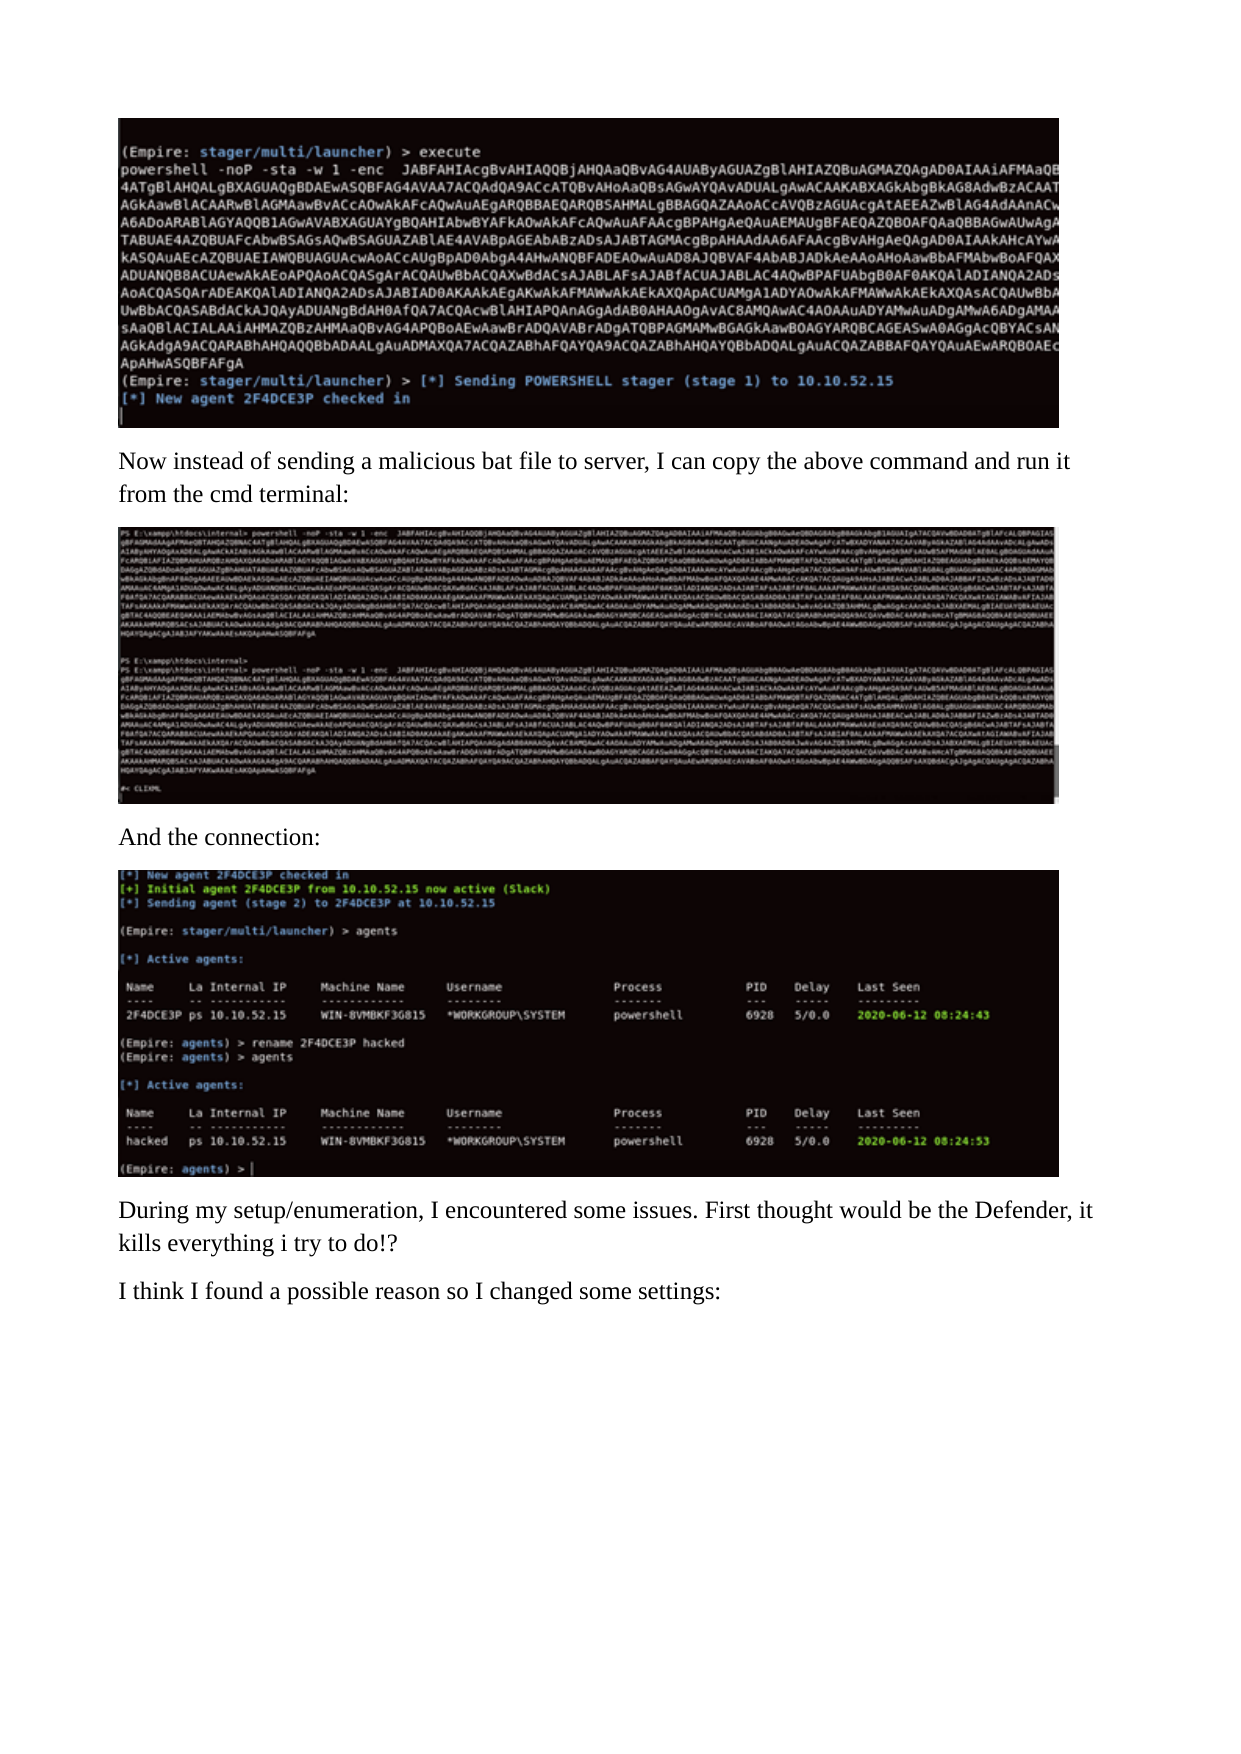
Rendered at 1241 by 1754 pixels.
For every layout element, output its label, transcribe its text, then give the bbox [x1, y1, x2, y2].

text During my setup/enumeration, I encountered some issues. First thought would be the Defender, it kills everything i try to do!? [118, 1195, 1122, 1257]
picture [118, 870, 1059, 1177]
text I think I found a possible reason so I changed some settings: [118, 1276, 1122, 1304]
text And the connection: [118, 822, 1122, 851]
picture [118, 118, 1059, 428]
picture [118, 527, 1059, 804]
text Now instead of sending a malicious bat file to server, I can copy the above command and run it from the cmd terminal: [118, 446, 1122, 508]
